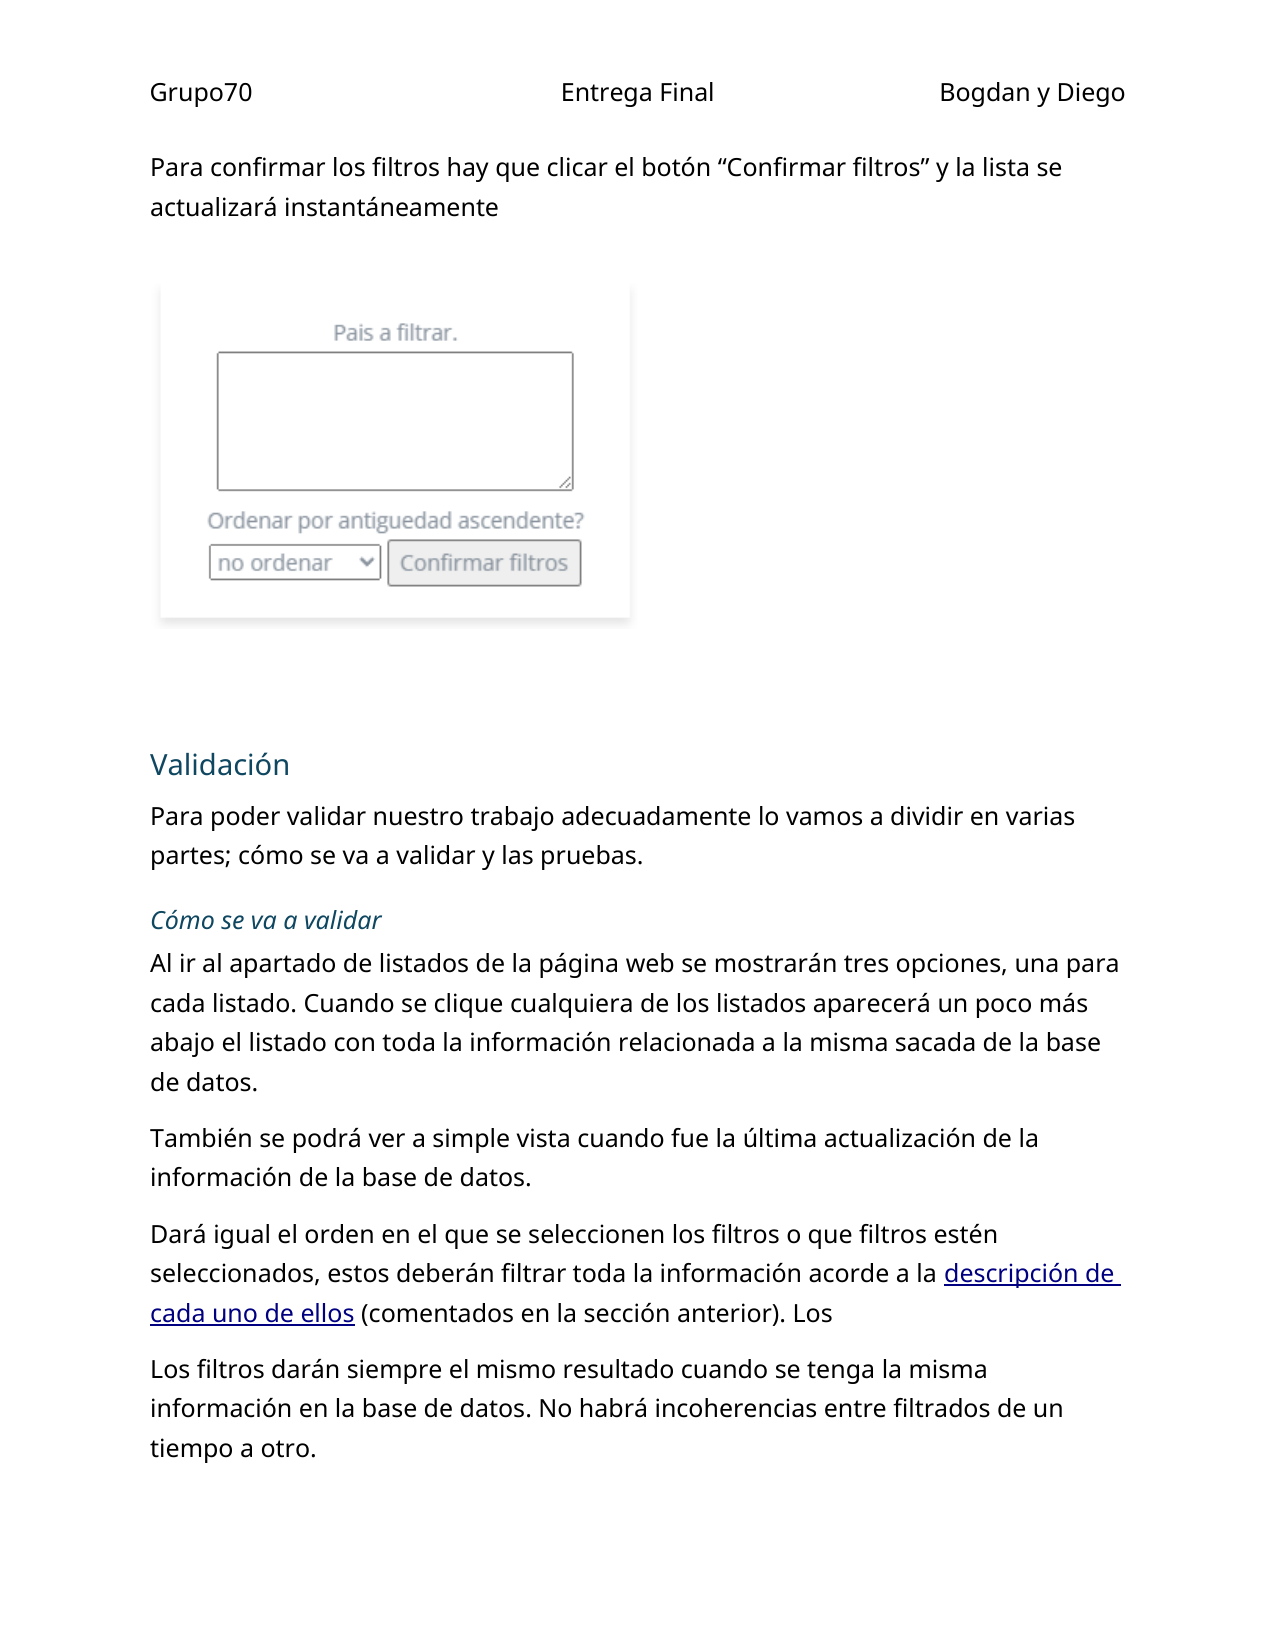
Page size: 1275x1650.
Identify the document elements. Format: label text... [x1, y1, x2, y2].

text Para confirmar los filtros hay que clicar el botón “Confirmar filtros” y la lista se actualizará instantáneamente [150, 150, 1125, 223]
text Para poder validar nuestro trabajo adecuadamente lo vamos a dividir en varias partes; cómo se va a validar y las pruebas. [150, 798, 1125, 872]
text Al ir al apartado de listados de la página web se mostrarán tres opciones, una para cada listado. Cuando se clique cualquiera de los listados aparecerá un poco más abajo el listado con toda la información relacionada a la misma sacada de la base de datos. [150, 946, 1125, 1098]
text También se podrá ver a simple vista cuando fue la última actualización de la información de la base de datos. [150, 1121, 1125, 1194]
text Los filtros darán siempre el mismo resultado cuando se tenga la misma información en la base de datos. No habrá incoherencias entre filtrados de un tiempo a otro. [150, 1351, 1125, 1464]
subtitle Validación [150, 744, 1125, 784]
subtitle Cómo se va a validar [150, 902, 1125, 936]
text Dará igual el orden en el que se seleccionen los filtros o que filtros estén seleccionados, estos deberán filtrar toda la información acorde a la descripción de cada uno de ellos (comentados en la sección anterior). Los [150, 1216, 1125, 1329]
